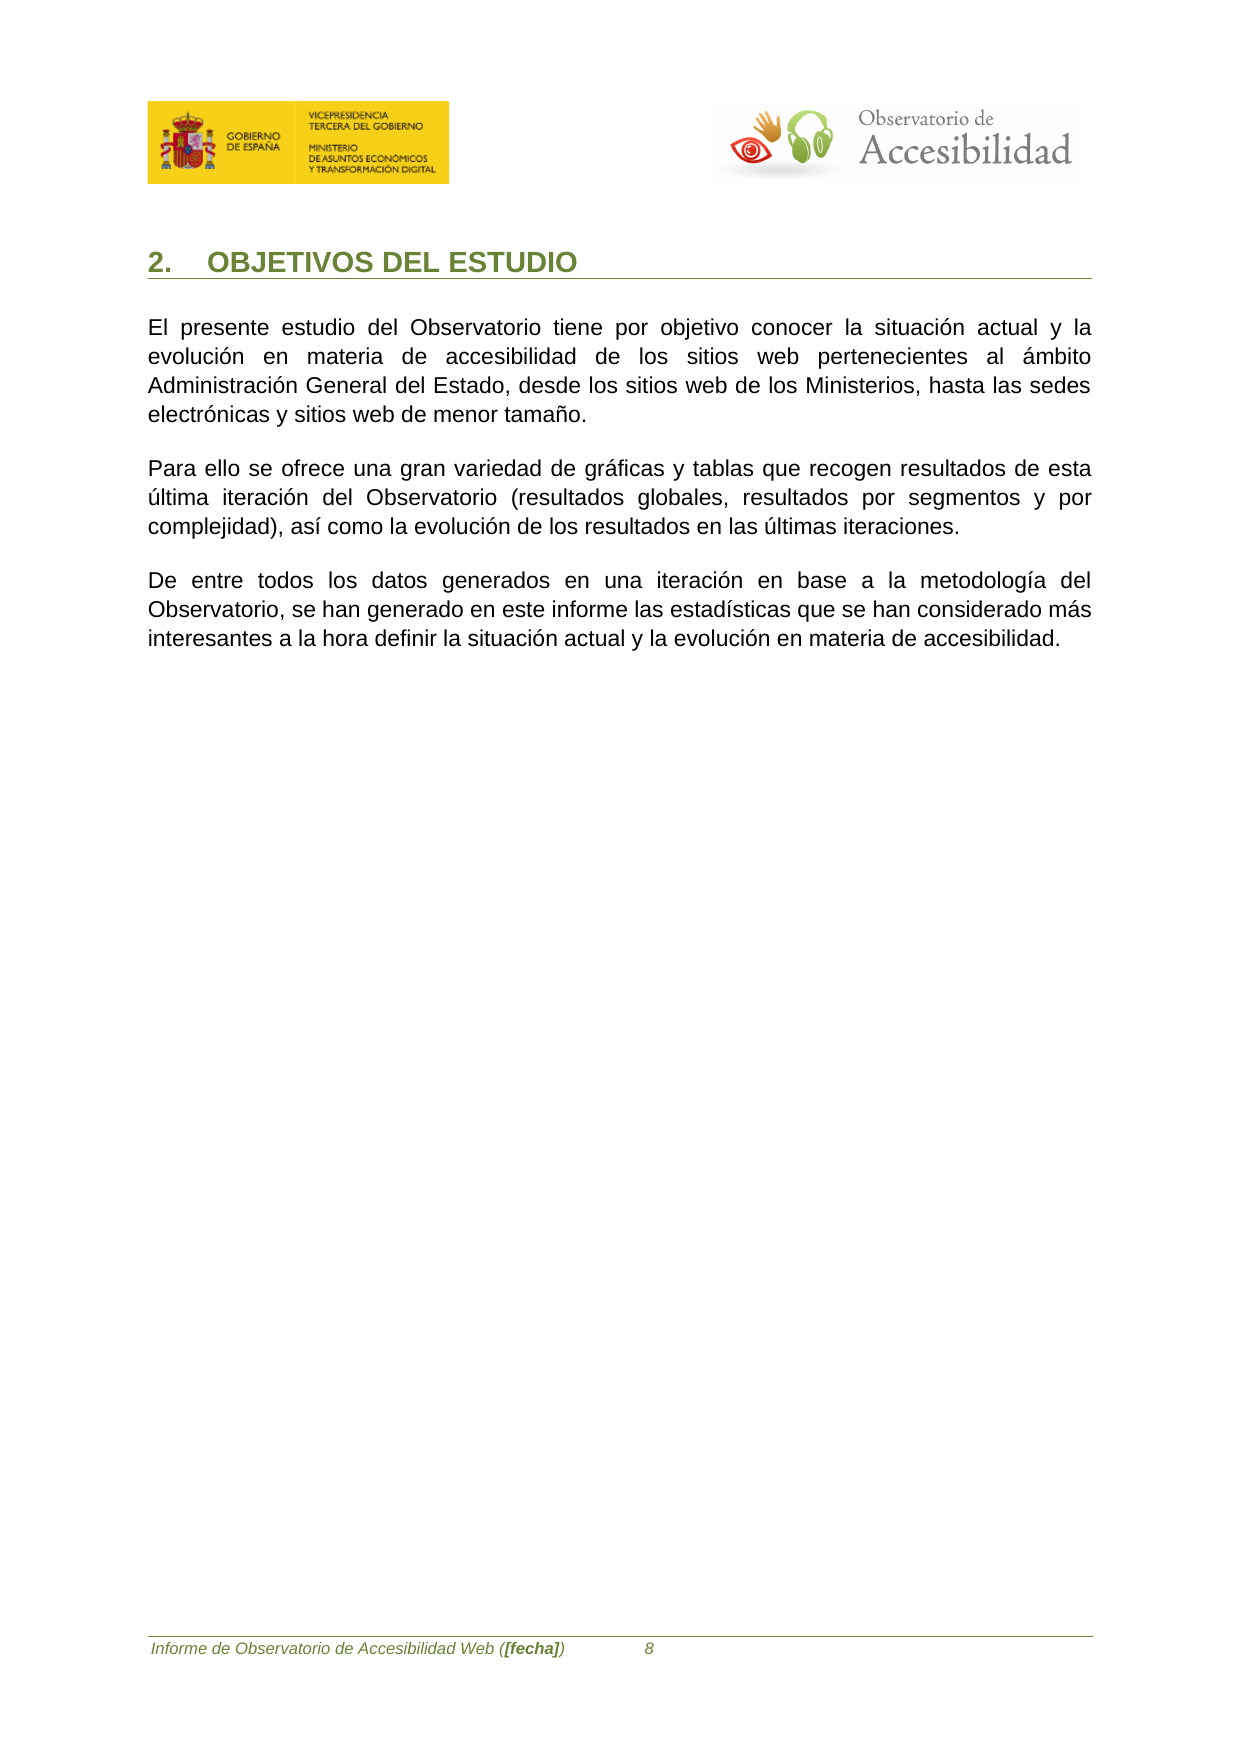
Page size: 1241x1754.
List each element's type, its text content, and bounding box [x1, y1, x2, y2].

text El presente estudio del Observatorio tiene por objetivo conocer la situación actual y la evolución en materia de accesibilidad de los sitios web pertenecientes al ámbito Administración General del Estado, desde los sitios web de los Ministerios, hasta las sedes electrónicas y sitios web de menor tamaño. [148, 314, 1092, 427]
picture [710, 101, 1086, 184]
picture [147, 101, 450, 184]
subtitle Objetivos del estudio [148, 245, 1092, 278]
text De entre todos los datos generados en una iteración en base a la metodología del Observatorio, se han generado en este informe las estadísticas que se han considerado más interesantes a la hora definir la situación actual y la evolución en materia de accesibilidad. [148, 567, 1092, 651]
text Para ello se ofrece una gran variedad de gráficas y tablas que recogen resultados de esta última iteración del Observatorio (resultados globales, resultados por segmentos y por complejidad), así como la evolución de los resultados en las últimas iteraciones. [148, 455, 1092, 539]
